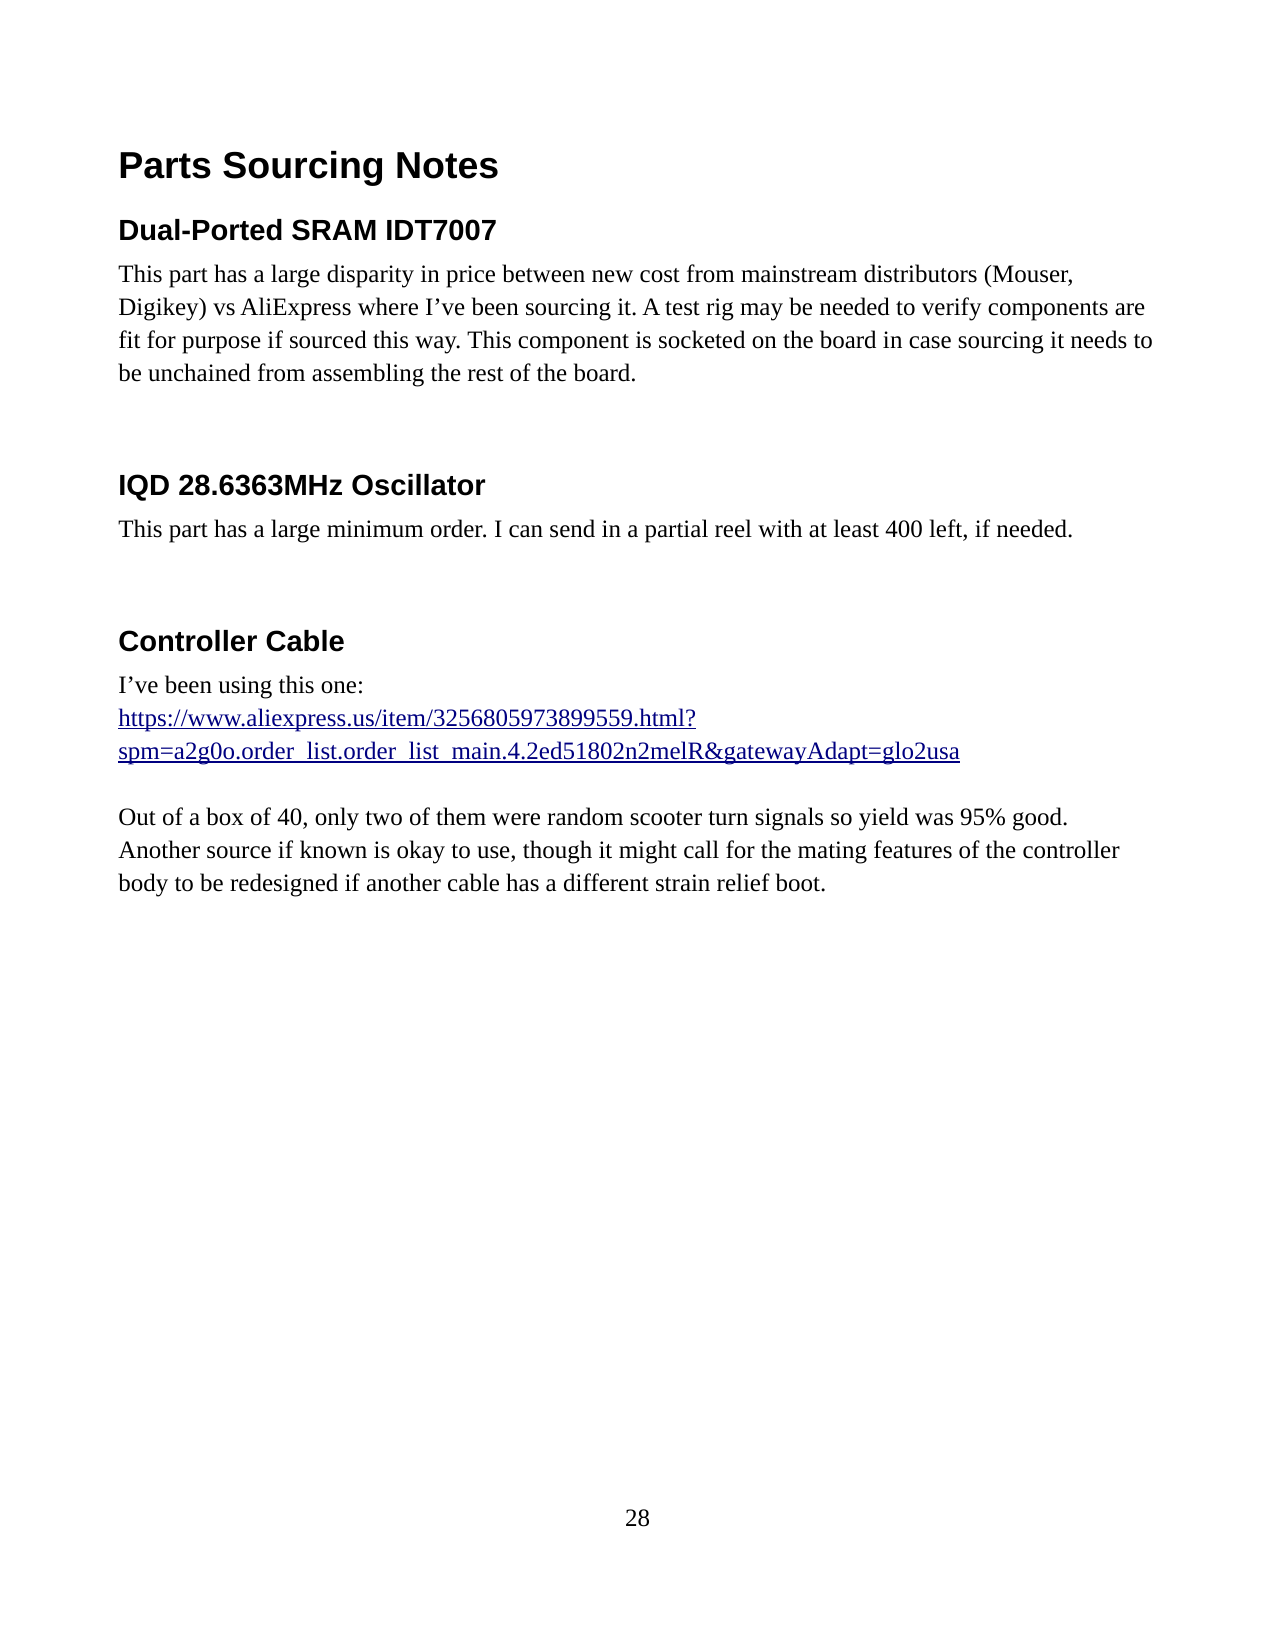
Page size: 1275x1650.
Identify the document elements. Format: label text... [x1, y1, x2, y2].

subtitle Dual-Ported SRAM IDT7007 [118, 213, 1157, 247]
text I’ve been using this one: https://www.aliexpress.us/item/3256805973899559.html?spm=a2g0o.order_list.order_list_main.4.2ed51802n2melR&gatewayAdapt=glo2usa Out of a box of 40, only two of them were random scooter turn signals so yield was 95% good. Another source if known is okay to use, though it might call for the mating features of the controller body to be redesigned if another cable has a different strain relief boot. [118, 670, 1157, 897]
text This part has a large minimum order. I can send in a partial reel with at least 400 left, if needed. [118, 514, 1157, 543]
text This part has a large disparity in price between new cost from mainstream distributors (Mouser, Digikey) vs AliExpress where I’ve been sourcing it. A test rig may be needed to verify components are fit for purpose if sourced this way. This component is socketed on the board in case sourcing it needs to be unchained from assembling the rest of the board. [118, 259, 1157, 387]
subtitle Parts Sourcing Notes [118, 143, 1157, 186]
subtitle IQD 28.6363MHz Oscillator [118, 468, 1157, 502]
subtitle Controller Cable [118, 624, 1157, 658]
